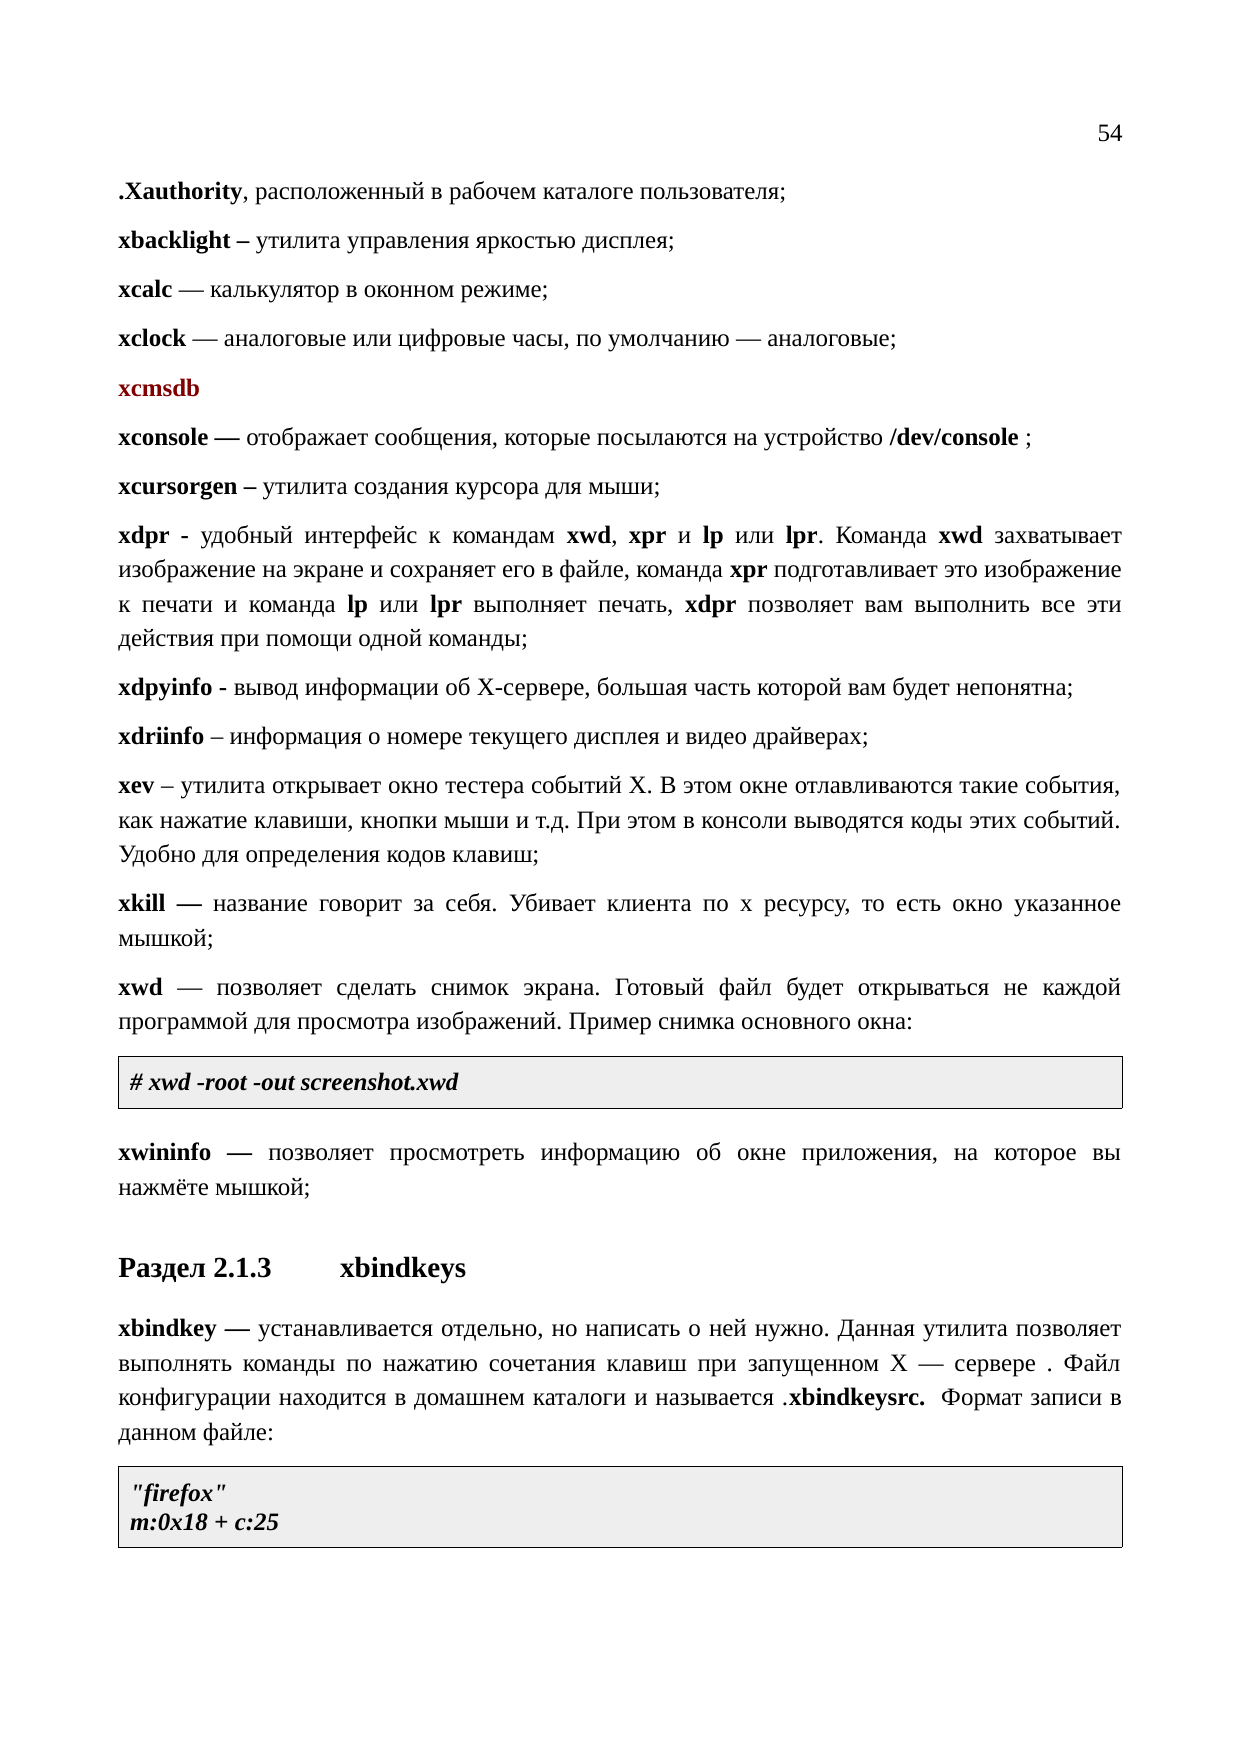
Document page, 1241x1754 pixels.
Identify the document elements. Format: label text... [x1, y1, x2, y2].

subtitle xbindkeys [118, 1251, 1122, 1284]
text xwd — позволяет сделать снимок экрана. Готовый файл будет открываться не каждой программой для просмотра изображений. Пример снимка основного окна: [118, 972, 1122, 1035]
text xwininfo — позволяет просмотреть информацию об окне приложения, на которое вы нажмёте мышкой; [118, 1137, 1122, 1201]
text xconsole — отображает сообщения, которые посылаются на устройство /dev/console ; [118, 422, 1122, 450]
text xbacklight – утилита управления яркостью дисплея; [118, 225, 1122, 254]
text xclock — аналоговые или цифровые часы, по умолчанию — аналоговые; [118, 323, 1122, 352]
text xbindkey — устанавливается отдельно, но написать о ней нужно. Данная утилита позволяет выполнять команды по нажатию сочетания клавиш при запущенном X — сервере . Файл конфигурации находится в домашнем каталоги и называется .xbindkeysrc. Формат записи в данном файле: [118, 1313, 1122, 1446]
text m:0x18 + c:25 [119, 1495, 1122, 1547]
text .Xauthority, расположенный в рабочем каталоге пользователя; [118, 176, 1122, 205]
text xdpyinfo - вывод информации об Х-сервере, большая часть которой вам будет непонятна; [118, 672, 1122, 701]
text # xwd -root -out screenshot.xwd [119, 1057, 1122, 1108]
text xdpr - удобный интерфейс к командам xwd, xpr и lр или lpr. Команда xwd захватывает изображение на экране и сохраняет его в файле, команда xpr подготавливает это изображение к печати и команда lр или lpr выполняет печать, xdpr позволяет вам выполнить все эти действия при помощи одной команды; [118, 520, 1122, 652]
text xcmsdb [118, 373, 1122, 401]
text xev – утилита открывает окно тестера событий X. В этом окне отлавливаются такие события, как нажатие клавиши, кнопки мыши и т.д. При этом в консоли выводятся коды этих событий. Удобно для определения кодов клавиш; [118, 770, 1122, 868]
text xcalc — калькулятор в оконном режиме; [118, 274, 1122, 303]
text "firefox" [119, 1467, 1122, 1495]
text xkill — название говорит за себя. Убивает клиента по х ресурсу, то есть окно указанное мышкой; [118, 888, 1122, 952]
text xcursorgen – утилита создания курсора для мыши; [118, 471, 1122, 499]
text xdriinfo – информация о номере текущего дисплея и видео драйверах; [118, 721, 1122, 750]
